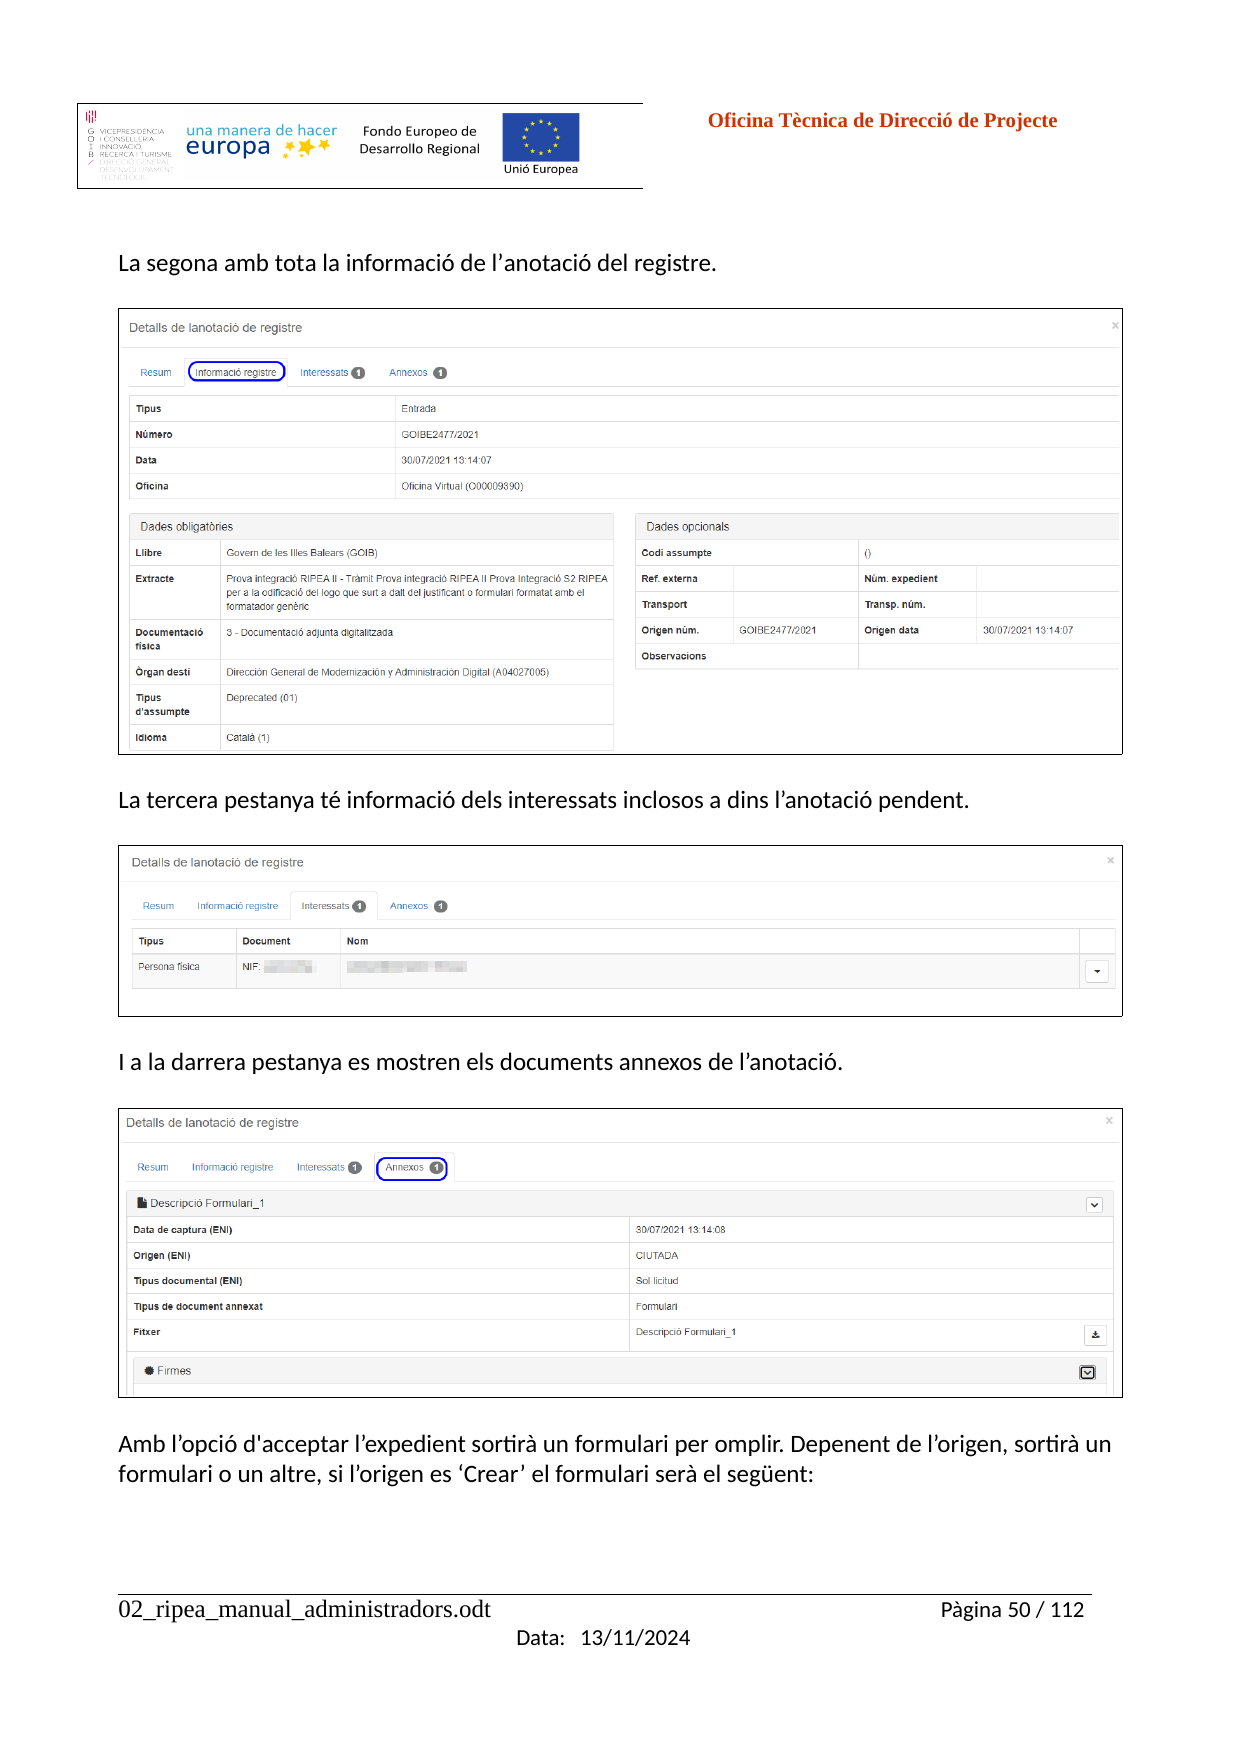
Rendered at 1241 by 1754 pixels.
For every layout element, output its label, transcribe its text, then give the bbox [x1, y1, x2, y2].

text La segona amb tota la informació de l’anotació del registre. [118, 247, 1122, 277]
text La tercera pestanya té informació dels interessats inclosos a dins l’anotació pendent. [118, 784, 1122, 815]
picture [121, 848, 1119, 1013]
picture [121, 311, 1119, 751]
text I a la darrera pestanya es mostren els documents annexos de l’anotació. [118, 1046, 1122, 1077]
picture [82, 108, 178, 182]
picture [184, 108, 585, 182]
text Amb l’opció d'acceptar l’expedient sortirà un formulari per omplir. Depenent de l’origen, sortirà un formulari o un altre, si l’origen es ‘Crear’ el formulari serà el següent: [118, 1428, 1122, 1489]
picture [121, 1110, 1119, 1395]
